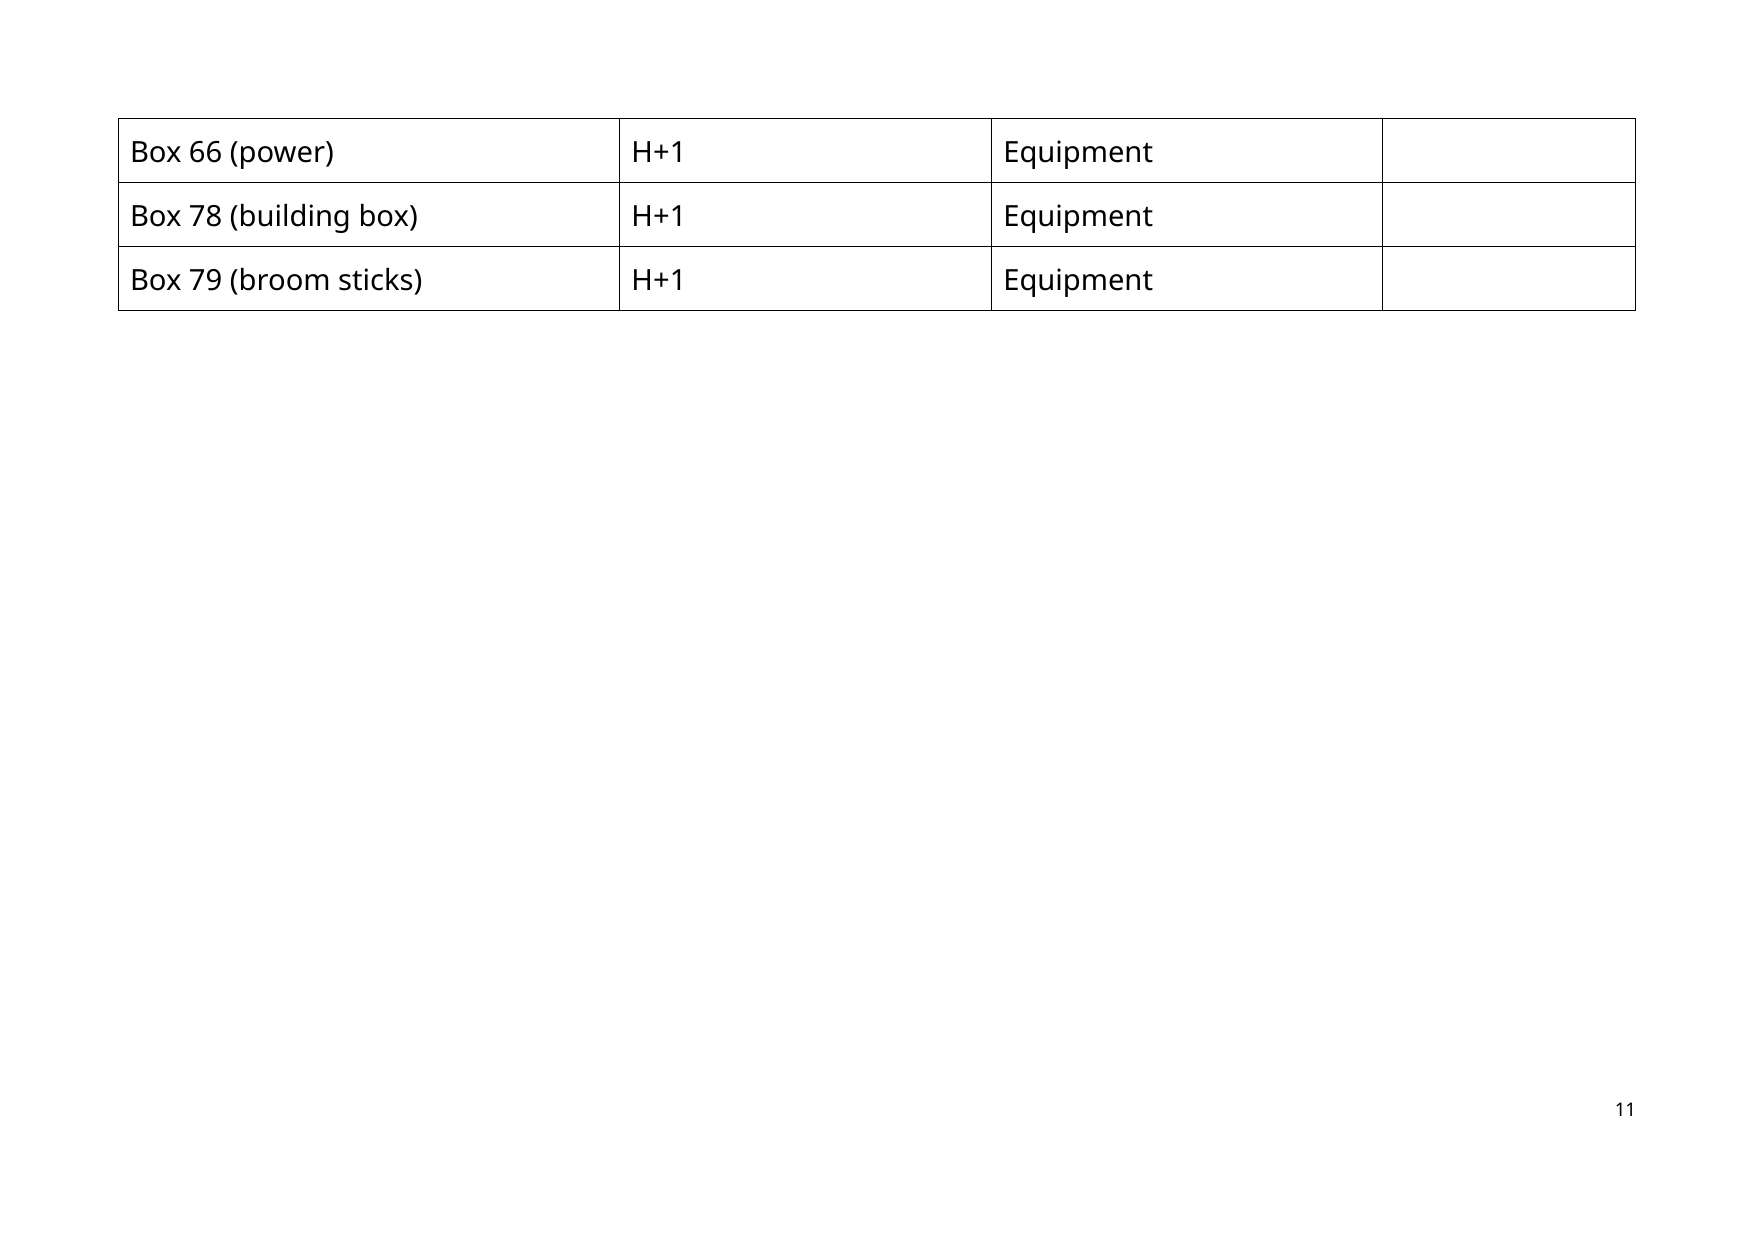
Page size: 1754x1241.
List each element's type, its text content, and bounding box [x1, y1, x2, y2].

table_cell Box 78 (building box) [119, 183, 619, 246]
table_cell H+1 [620, 119, 991, 182]
table_cell [1383, 183, 1635, 246]
table_cell H+1 [620, 183, 991, 246]
table_cell [1383, 119, 1635, 182]
table_cell H+1 [620, 247, 991, 310]
table_cell Equipment [992, 119, 1382, 182]
table_cell Box 66 (power) [119, 119, 619, 182]
table_cell Box 79 (broom sticks) [119, 247, 619, 310]
table_cell [1383, 247, 1635, 310]
table_cell Equipment [992, 247, 1382, 310]
table_cell Equipment [992, 183, 1382, 246]
